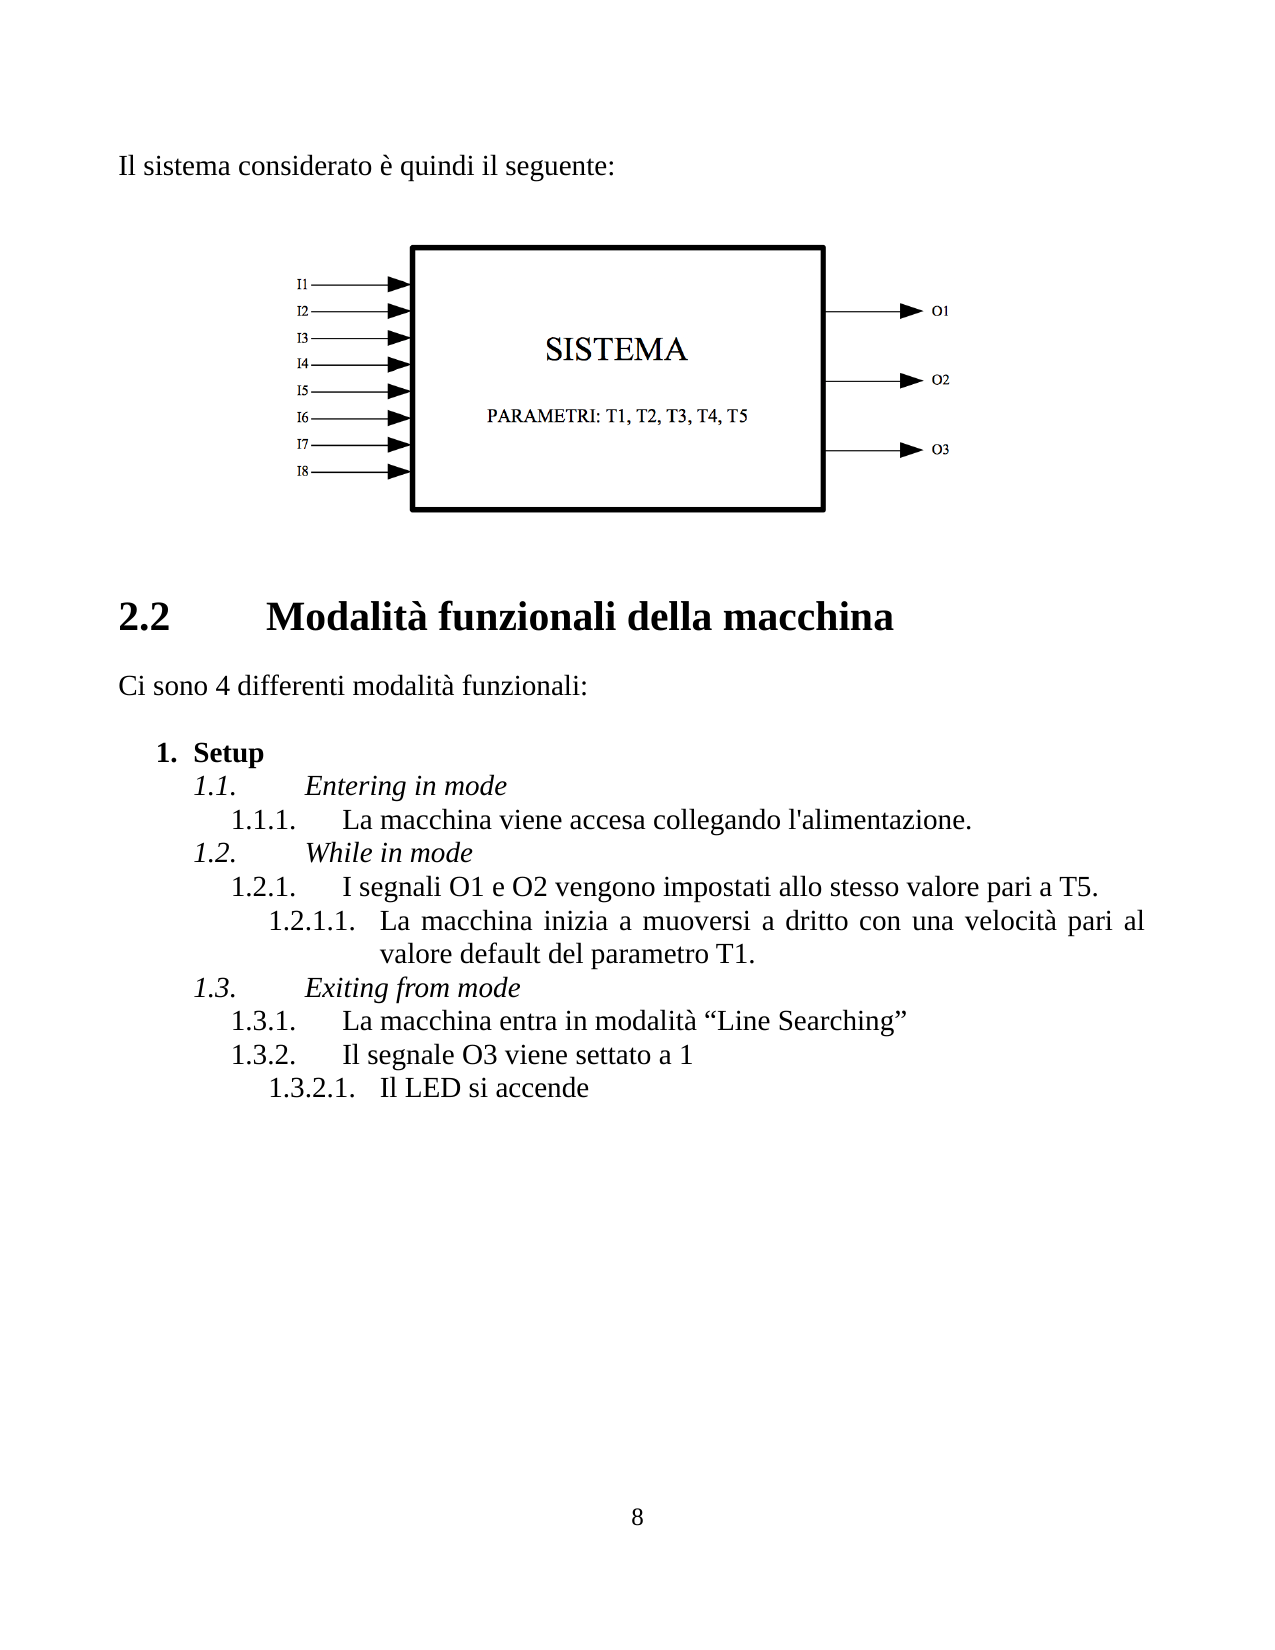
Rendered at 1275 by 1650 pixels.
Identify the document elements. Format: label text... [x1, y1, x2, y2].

list Il LED si accende [268, 1070, 1157, 1104]
subtitle 2.2 Modalità funzionali della macchina [118, 194, 1157, 639]
list La macchina entra in modalità “Line Searching” [231, 1003, 1157, 1037]
list Entering in mode [193, 768, 1157, 802]
list While in mode [193, 836, 1157, 869]
list Exiting from mode [193, 970, 1157, 1003]
list La macchina inizia a muoversi a dritto con una velocità pari al valore default del parametro T1. [268, 903, 1157, 970]
list Il segnale O3 viene settato a 1 [231, 1037, 1157, 1070]
list Setup [156, 735, 1157, 768]
text Il sistema considerato è quindi il seguente: [118, 148, 1157, 181]
list La macchina viene accesa collegando l'alimentazione. [231, 802, 1157, 836]
picture [267, 193, 1008, 592]
text Ci sono 4 differenti modalità funzionali: [118, 668, 1157, 701]
list I segnali O1 e O2 vengono impostati allo stesso valore pari a T5. [231, 869, 1157, 903]
